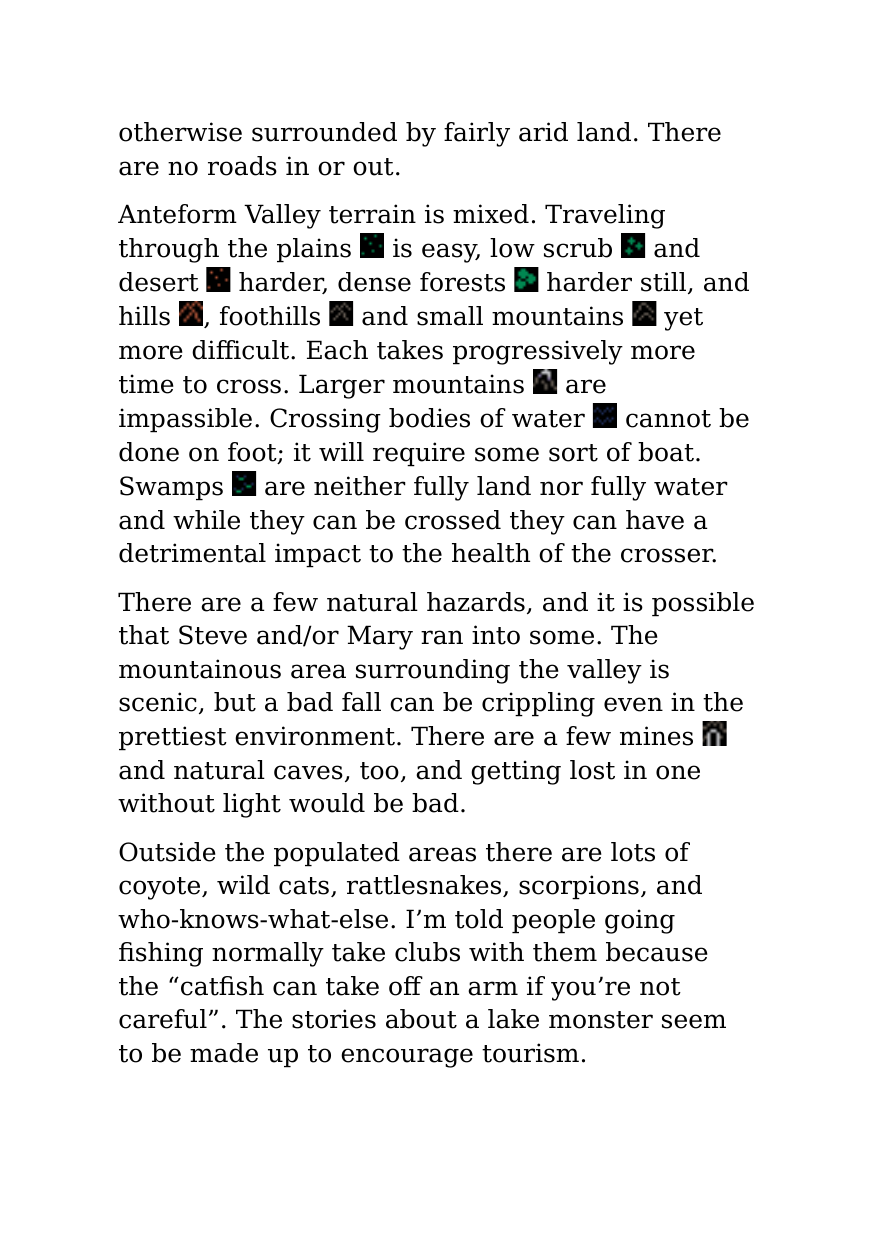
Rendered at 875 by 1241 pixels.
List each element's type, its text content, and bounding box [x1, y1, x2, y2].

picture [533, 369, 558, 394]
picture [514, 267, 539, 292]
text There are a few natural hazards, and it is possible that Steve and/or Mary ran into some. The mountainous area surrounding the valley is scenic, but a bad fall can be crippling even in the prettiest environment. There are a few mines and natural caves, too, and getting lost in one without light would be bad. [118, 588, 756, 819]
picture [592, 403, 617, 428]
picture [206, 267, 231, 292]
picture [179, 301, 203, 326]
picture [702, 721, 727, 746]
picture [329, 301, 354, 326]
text Anteform Valley terrain is mixed. Traveling through the plains is easy, low scrub and desert harder, dense forests harder still, and hills , foothills and small mountains yet more difficult. Each takes progressively more time to cross. Larger mountains are impassible. Crossing bodies of water cannot be done on foot; it will require some sort of boat. Swamps are neither fully land nor fully water and while they can be crossed they can have a detrimental impact to the health of the crosser. [118, 200, 756, 569]
picture [232, 471, 257, 496]
text Outside the populated areas there are lots of coyote, wild cats, rattlesnakes, scorpions, and who-knows-what-else. I’m told people going fishing normally take clubs with them because the “catfish can take off an arm if you’re not careful”. The stories about a lake monster seem to be made up to encourage tourism. [118, 838, 756, 1068]
picture [632, 301, 657, 326]
picture [621, 233, 646, 258]
text otherwise surrounded by fairly arid land. There are no roads in or out. [118, 118, 756, 181]
picture [360, 233, 384, 258]
